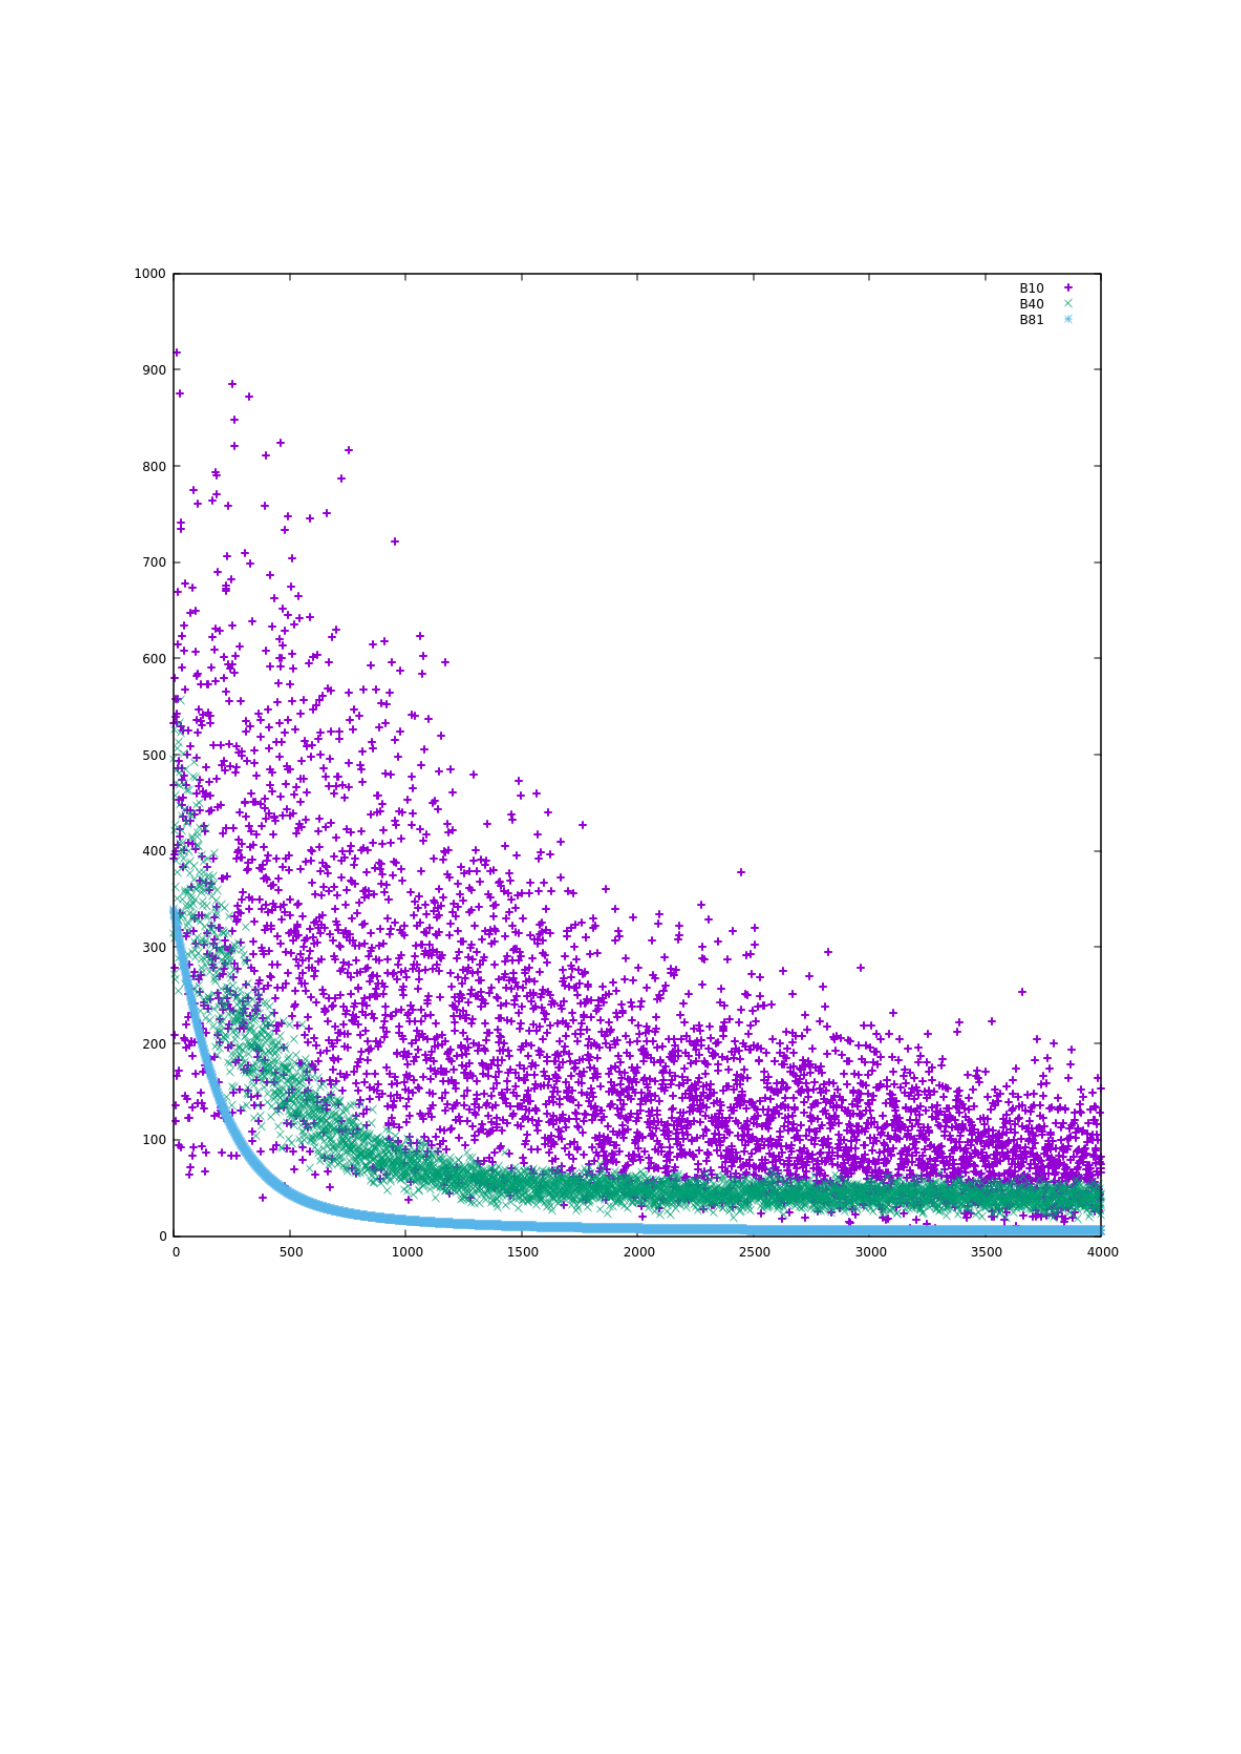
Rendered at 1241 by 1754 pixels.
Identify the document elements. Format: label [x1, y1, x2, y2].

picture [118, 258, 1123, 1267]
